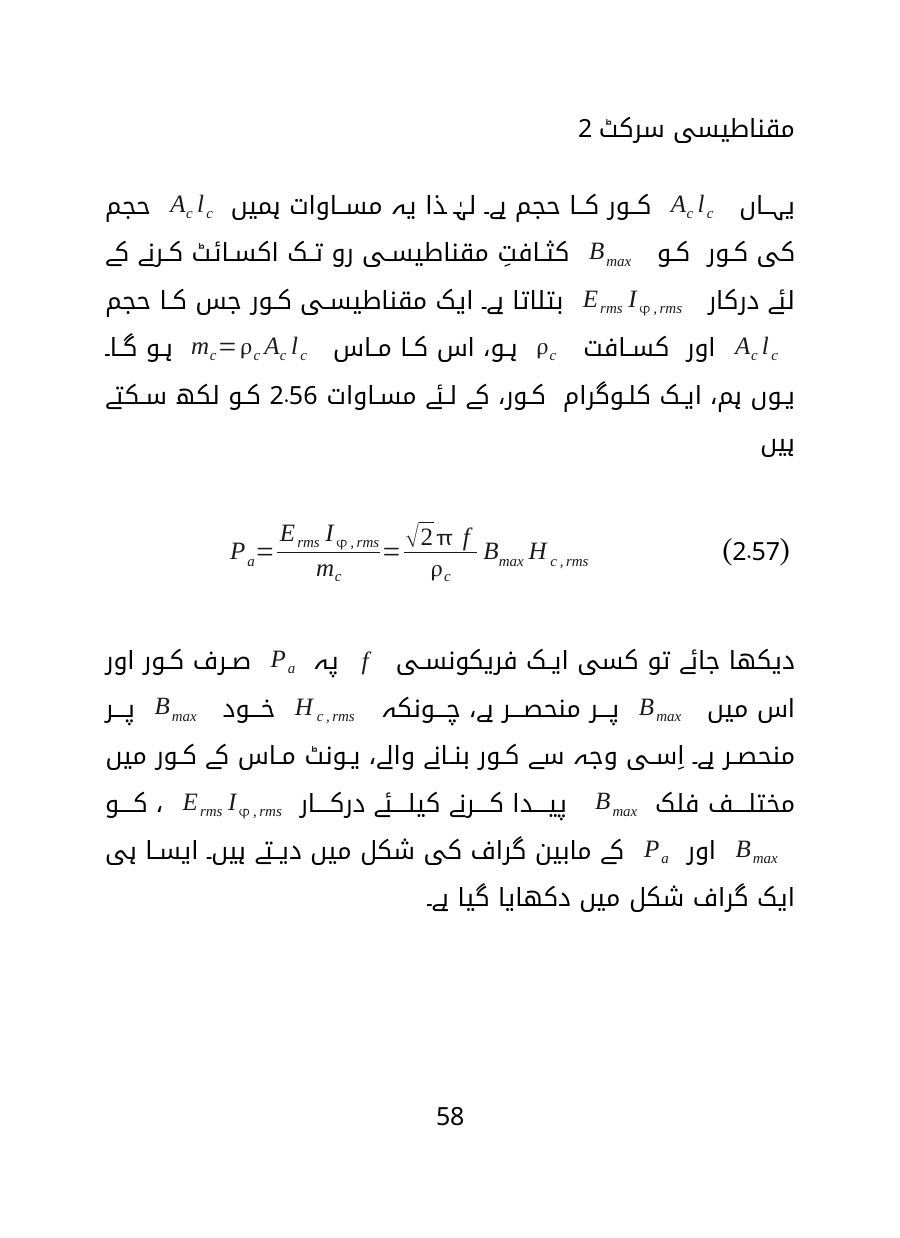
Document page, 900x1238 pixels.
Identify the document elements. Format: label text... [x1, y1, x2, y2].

text یہاں کور کا حجم ہے۔ لہٰذا یہ مساوات ہمیںحجم کی کور کو کثافتِ مقناطیسی رو تک اکسائٹ کرنے کے لئے درکار بتلاتا ہے۔ ایک مقناطیسی کور جس کا حجم اور کسافت ہو، اس کا ماس ہو گا۔ یوں ہم، ایک کلوگرام کور، کے لئے مساوات 2.56 کو لکھ سکتے ہیں [105, 182, 795, 467]
text دیکھا جائے تو کسی ایک فریکونسی پہصرف کور اور اس میں پر منحصر ہے، چونکہ خود پر منحصر ہے۔ اِسی وجہ سے کور بنانے والے، یونٹ ماس کے کور میں مختلف فلک پیدا کرنے کیلئے درکار، کو اورکے مابین گراف کی شکل میں دیتے ہیں۔ ایسا ہی ایک گراف شکل میں دکھایا گیا ہے۔ [105, 638, 795, 922]
table_header (2.57) [703, 513, 795, 604]
table_header [105, 513, 703, 604]
